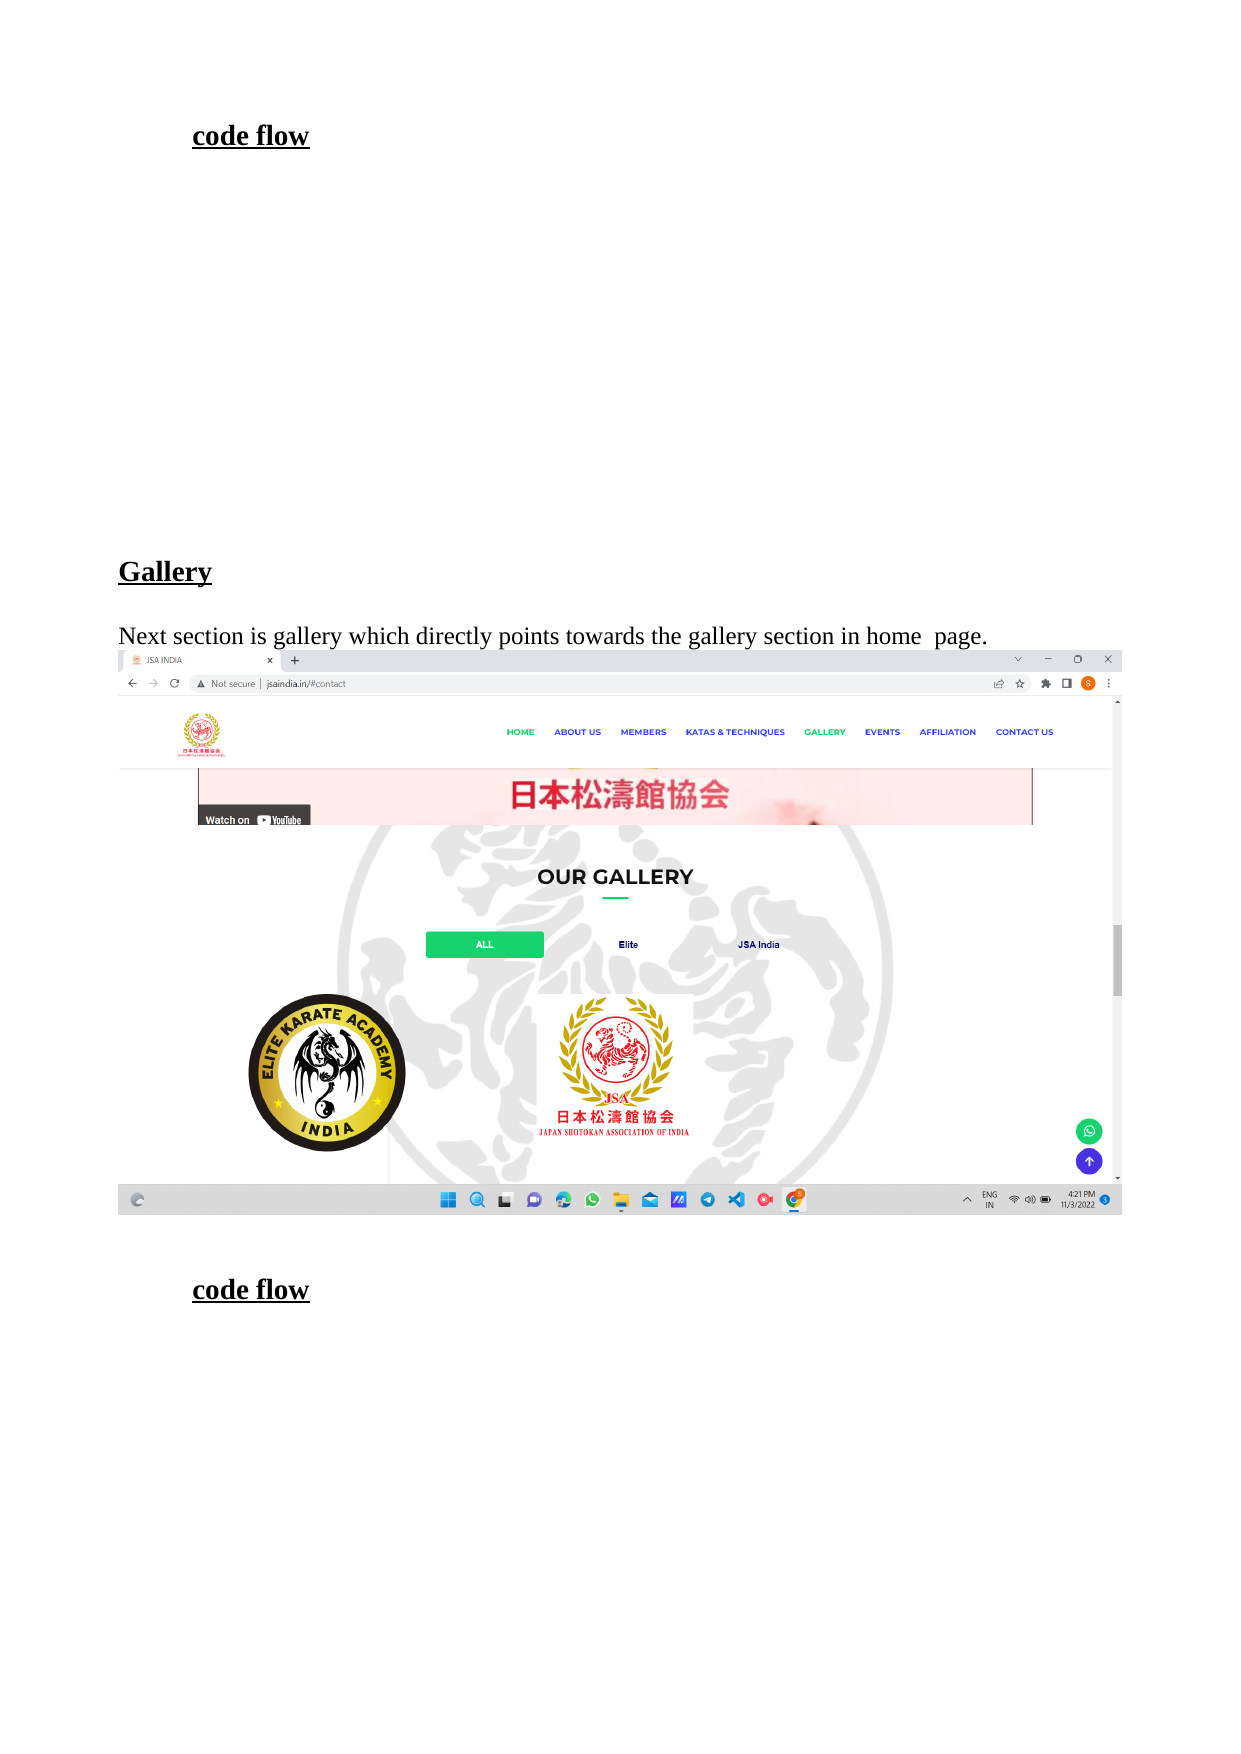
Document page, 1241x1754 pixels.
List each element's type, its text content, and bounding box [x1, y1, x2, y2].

picture [118, 650, 1123, 1215]
text code flow [118, 118, 1122, 152]
text Gallery [118, 554, 1122, 588]
text code flow [118, 1272, 1122, 1306]
text Next section is gallery which directly points towards the gallery section in home page. [118, 621, 1122, 650]
